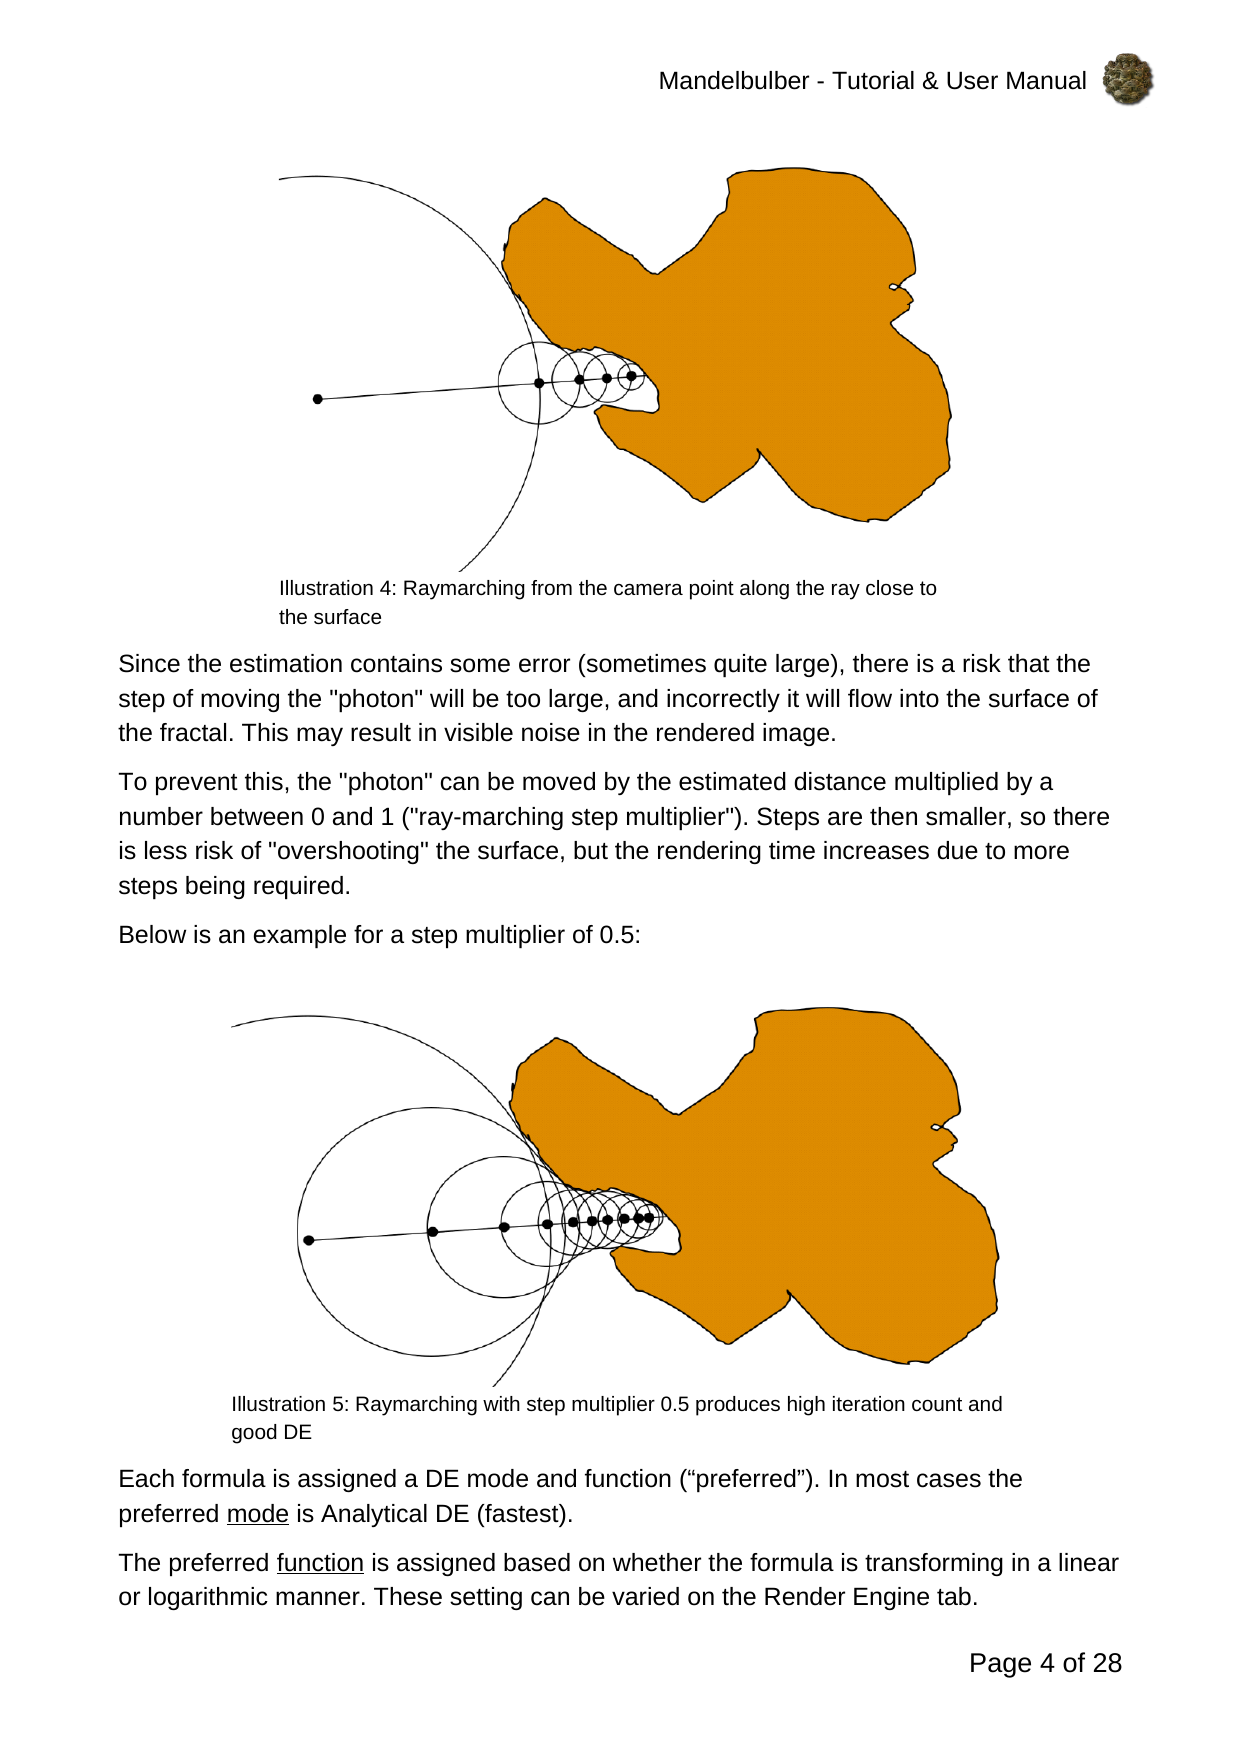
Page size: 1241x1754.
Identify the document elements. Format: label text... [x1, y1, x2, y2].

text Illustration 5: Raymarching with step multiplier 0.5 produces high iteration count and good DE [231, 1387, 1009, 1444]
picture [1099, 51, 1156, 108]
text Each formula is assigned a DE mode and function (“preferred”). In most cases the preferred mode is Analytical DE (fastest). [118, 1464, 1122, 1528]
text Since the estimation contains some error (sometimes quite large), there is a risk that the step of moving the "photon" will be too large, and incorrectly it will flow into the surface of the fractal. This may result in visible noise in the rendered image. [118, 649, 1122, 747]
text To prevent this, the "photon" can be moved by the estimated distance multiplied by a number between 0 and 1 ("ray-marching step multiplier"). Steps are then smaller, so there is less risk of "overshooting" the surface, but the rendering time increases due to more steps being required. [118, 767, 1122, 899]
text The preferred function is assigned based on whether the formula is transforming in a linear or logarithmic manner. These setting can be varied on the Render Engine tab. [118, 1548, 1122, 1611]
text Illustration 4: Raymarching from the camera point along the ray close to the surface [279, 572, 962, 629]
text Below is an example for a step multiplier of 0.5: [118, 920, 1122, 948]
